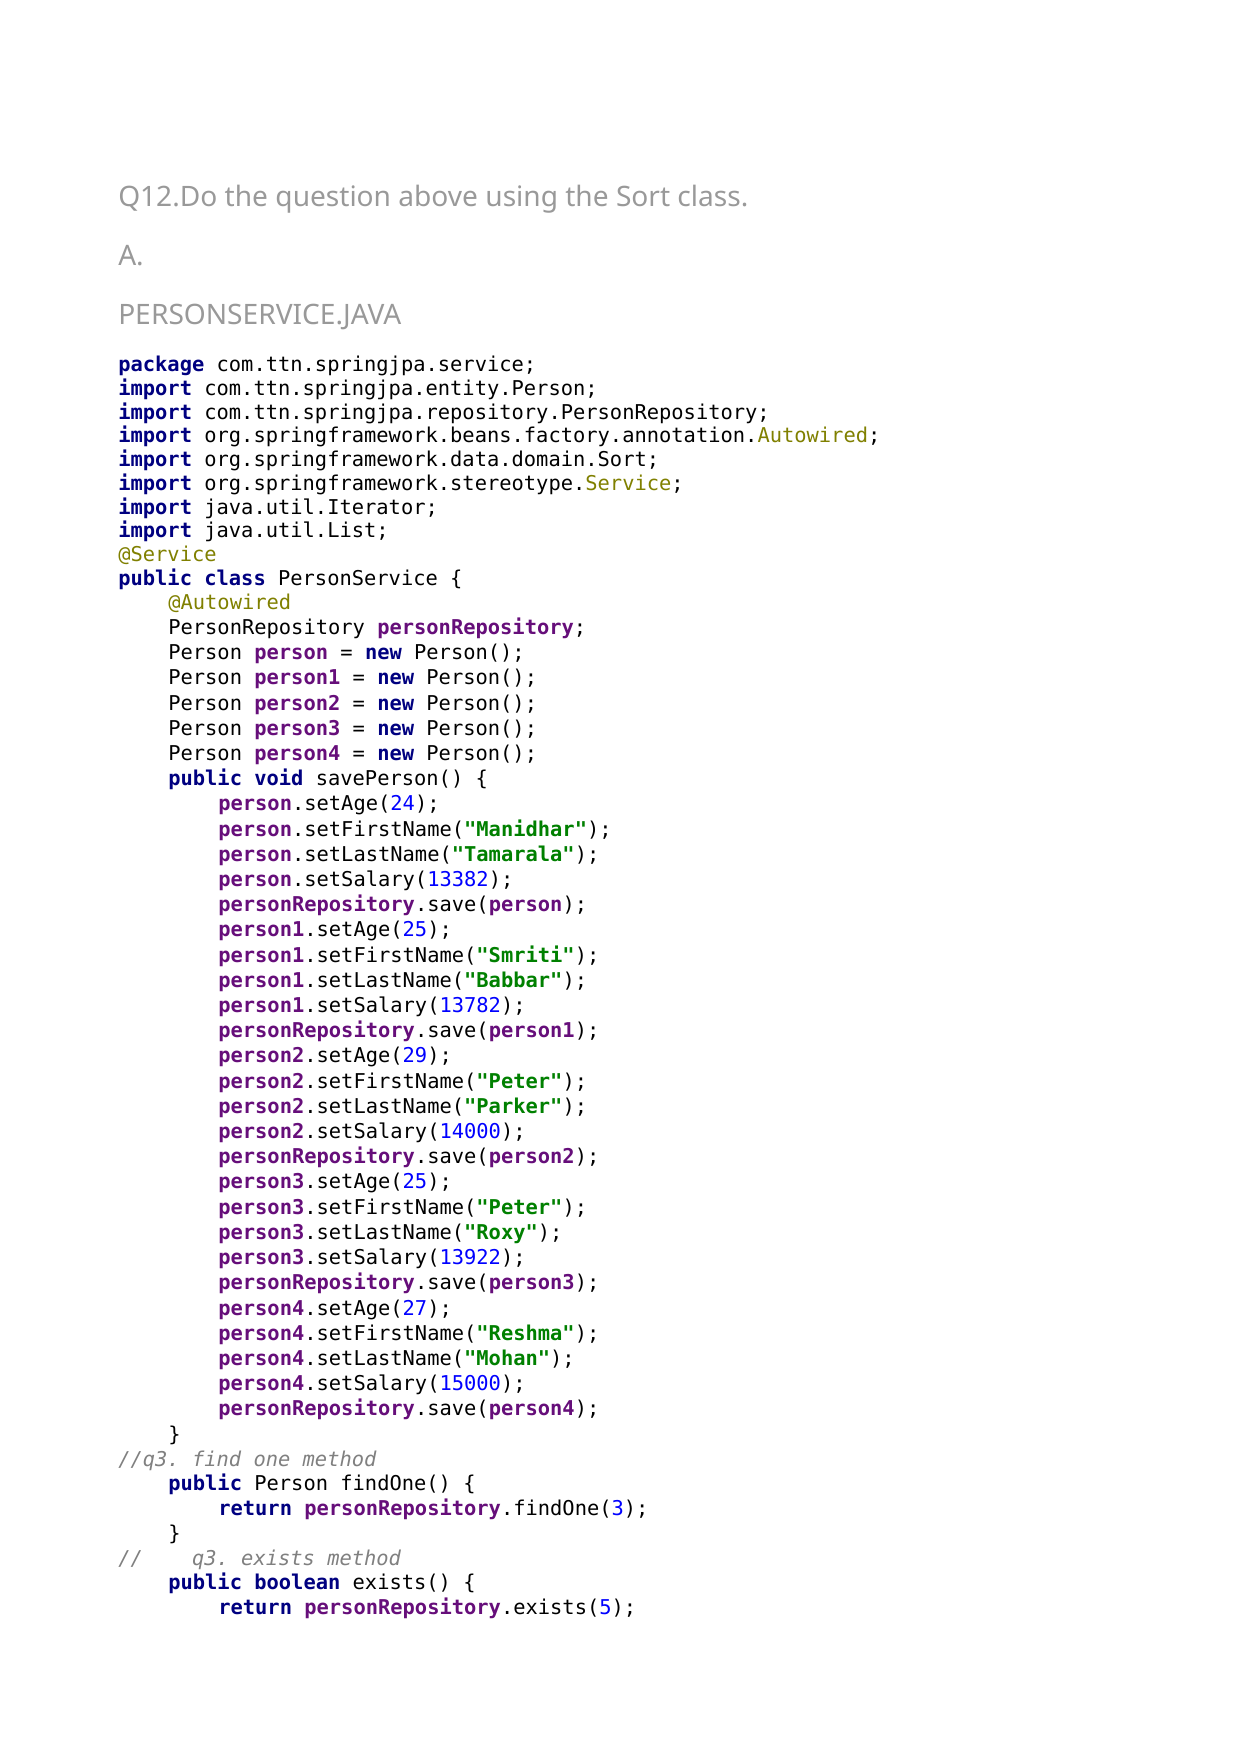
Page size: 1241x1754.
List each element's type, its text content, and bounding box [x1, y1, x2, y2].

text public Person findOne() { [118, 1471, 1122, 1496]
text Person person2 = new Person(); [118, 691, 1122, 716]
text person3.setAge(25); [118, 1170, 1122, 1195]
text //q3. find one method [118, 1447, 1122, 1471]
text person3.setSalary(13922); [118, 1246, 1122, 1271]
text personRepository.save(person3); [118, 1271, 1122, 1296]
text person.setSalary(13382); [118, 867, 1122, 893]
text @Service [118, 543, 1122, 566]
text Person person4 = new Person(); [118, 741, 1122, 767]
text import org.springframework.beans.factory.annotation.Autowired; [118, 424, 1122, 448]
text A. [118, 235, 1122, 274]
text import com.ttn.springjpa.entity.Person; [118, 376, 1122, 400]
text return personRepository.exists(5); [118, 1596, 1122, 1621]
text person4.setSalary(15000); [118, 1372, 1122, 1397]
text person4.setLastName("Mohan"); [118, 1346, 1122, 1372]
text personRepository.save(person4); [118, 1397, 1122, 1422]
text import org.springframework.data.domain.Sort; [118, 448, 1122, 471]
text import org.springframework.stereotype.Service; [118, 471, 1122, 495]
text PersonRepository personRepository; [118, 615, 1122, 641]
text PERSONSERVICE.JAVA [118, 294, 1122, 332]
text } [118, 1422, 1122, 1447]
text person.setLastName("Tamarala"); [118, 842, 1122, 867]
text personRepository.save(person); [118, 893, 1122, 918]
text personRepository.save(person2); [118, 1145, 1122, 1170]
text Person person3 = new Person(); [118, 716, 1122, 741]
text person1.setSalary(13782); [118, 993, 1122, 1019]
text person2.setLastName("Parker"); [118, 1094, 1122, 1119]
text Q12.Do the question above using the Sort class. [118, 177, 1122, 215]
text } [118, 1521, 1122, 1547]
text public boolean exists() { [118, 1570, 1122, 1596]
text person.setFirstName("Manidhar"); [118, 817, 1122, 842]
text @Autowired [118, 590, 1122, 615]
text Person person1 = new Person(); [118, 666, 1122, 691]
text person3.setLastName("Roxy"); [118, 1220, 1122, 1246]
text person2.setAge(29); [118, 1044, 1122, 1069]
text Person person = new Person(); [118, 641, 1122, 666]
text person1.setLastName("Babbar"); [118, 968, 1122, 993]
text person4.setFirstName("Reshma"); [118, 1321, 1122, 1346]
text person2.setFirstName("Peter"); [118, 1069, 1122, 1094]
text import java.util.List; [118, 519, 1122, 543]
text person1.setFirstName("Smriti"); [118, 943, 1122, 968]
text person3.setFirstName("Peter"); [118, 1195, 1122, 1220]
text person2.setSalary(14000); [118, 1119, 1122, 1145]
text // q3. exists method [118, 1547, 1122, 1570]
text person1.setAge(25); [118, 918, 1122, 943]
text person.setAge(24); [118, 792, 1122, 817]
text return personRepository.findOne(3); [118, 1496, 1122, 1521]
text public void savePerson() { [118, 767, 1122, 792]
text import java.util.Iterator; [118, 495, 1122, 519]
text package com.ttn.springjpa.service; [118, 353, 1122, 376]
text public class PersonService { [118, 566, 1122, 590]
text import com.ttn.springjpa.repository.PersonRepository; [118, 400, 1122, 424]
text personRepository.save(person1); [118, 1019, 1122, 1044]
text person4.setAge(27); [118, 1296, 1122, 1321]
